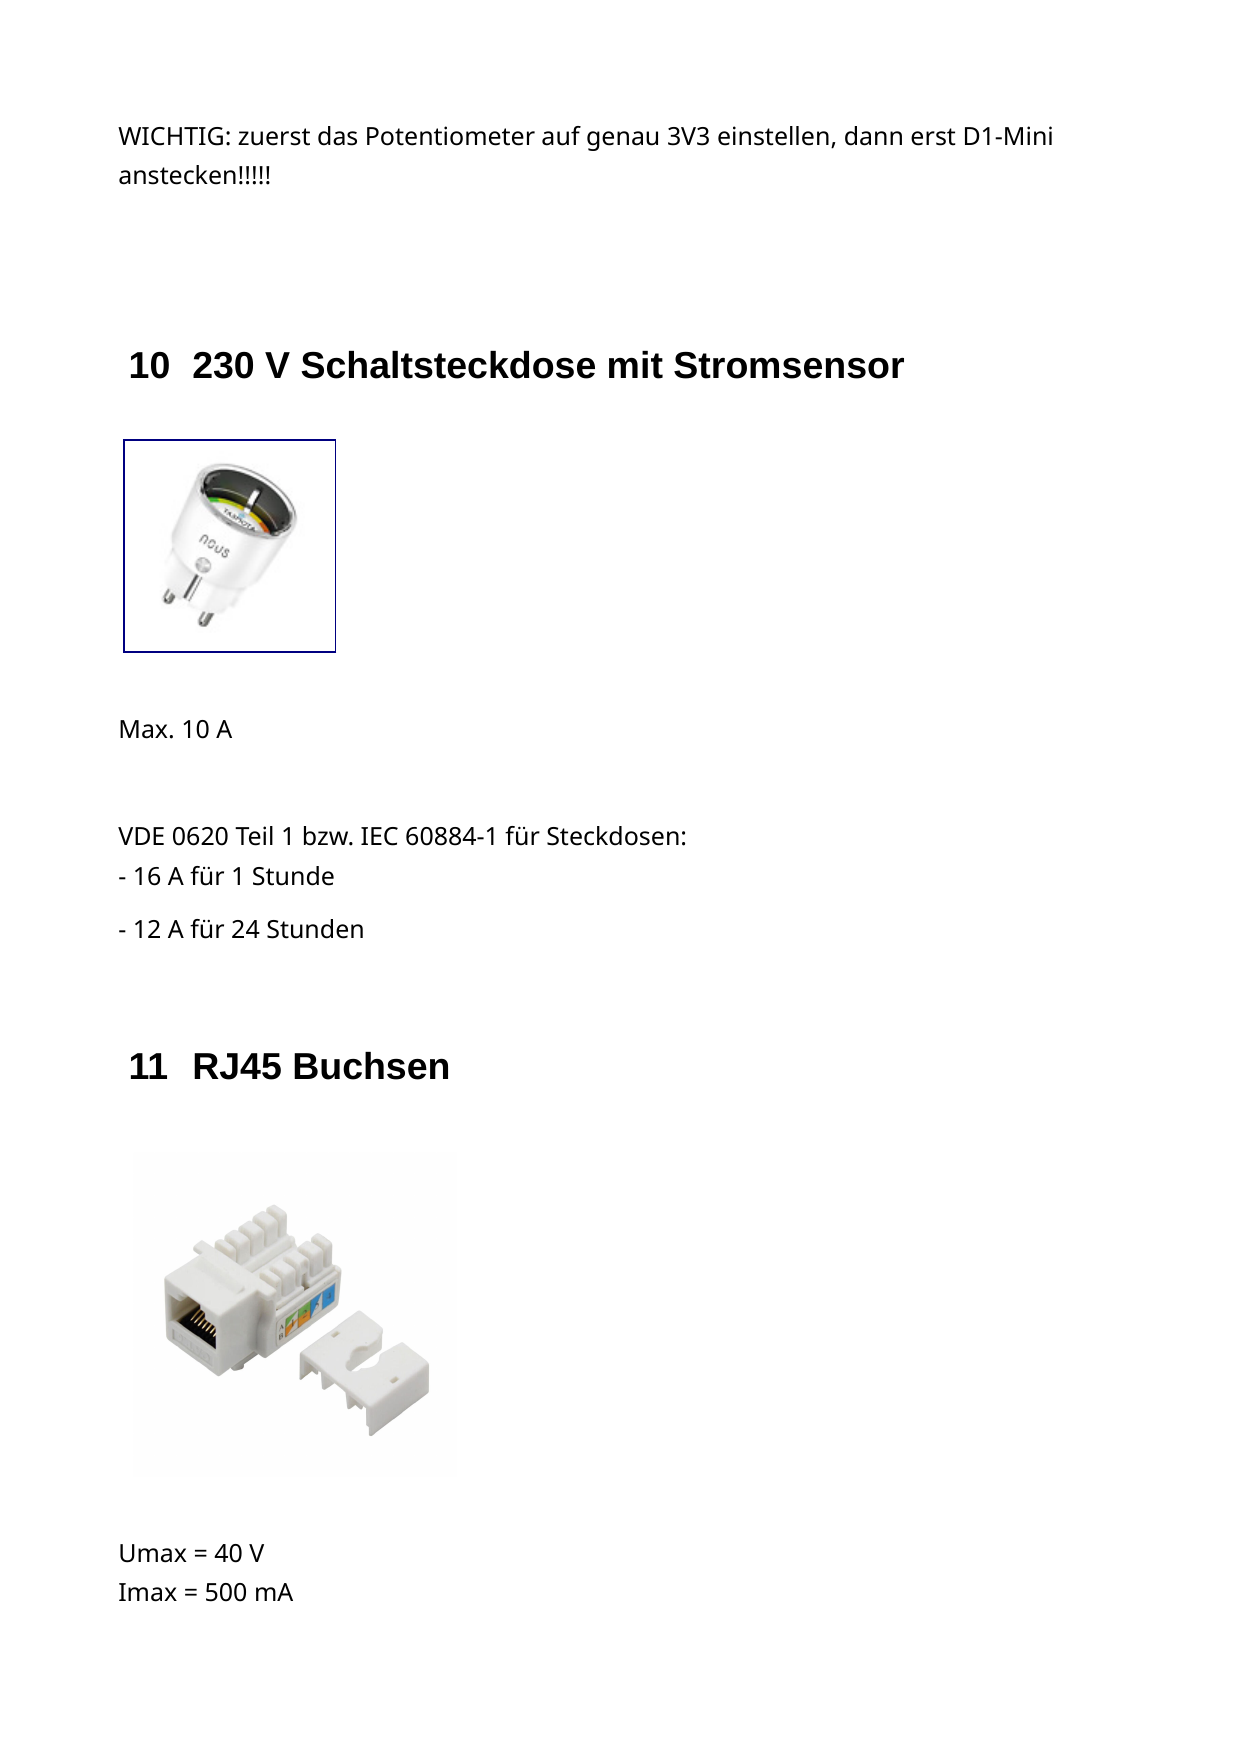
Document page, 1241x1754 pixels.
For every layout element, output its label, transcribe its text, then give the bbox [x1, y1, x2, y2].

subtitle 230 V Schaltsteckdose mit Stromsensor [118, 343, 1122, 387]
picture [125, 441, 335, 651]
text WICHTIG: zuerst das Potentiometer auf genau 3V3 einstellen, dann erst D1-Mini anstecken!!!!! [118, 118, 1122, 191]
text - 12 A für 24 Stunden [118, 912, 1122, 946]
picture [133, 1152, 458, 1477]
text Umax = 40 V Imax = 500 mA [118, 1536, 1122, 1609]
subtitle RJ45 Buchsen [118, 1044, 1122, 1087]
text Max. 10 A [118, 711, 1122, 746]
text VDE 0620 Teil 1 bzw. IEC 60884-1 für Steckdosen: - 16 A für 1 Stunde [118, 819, 1122, 892]
